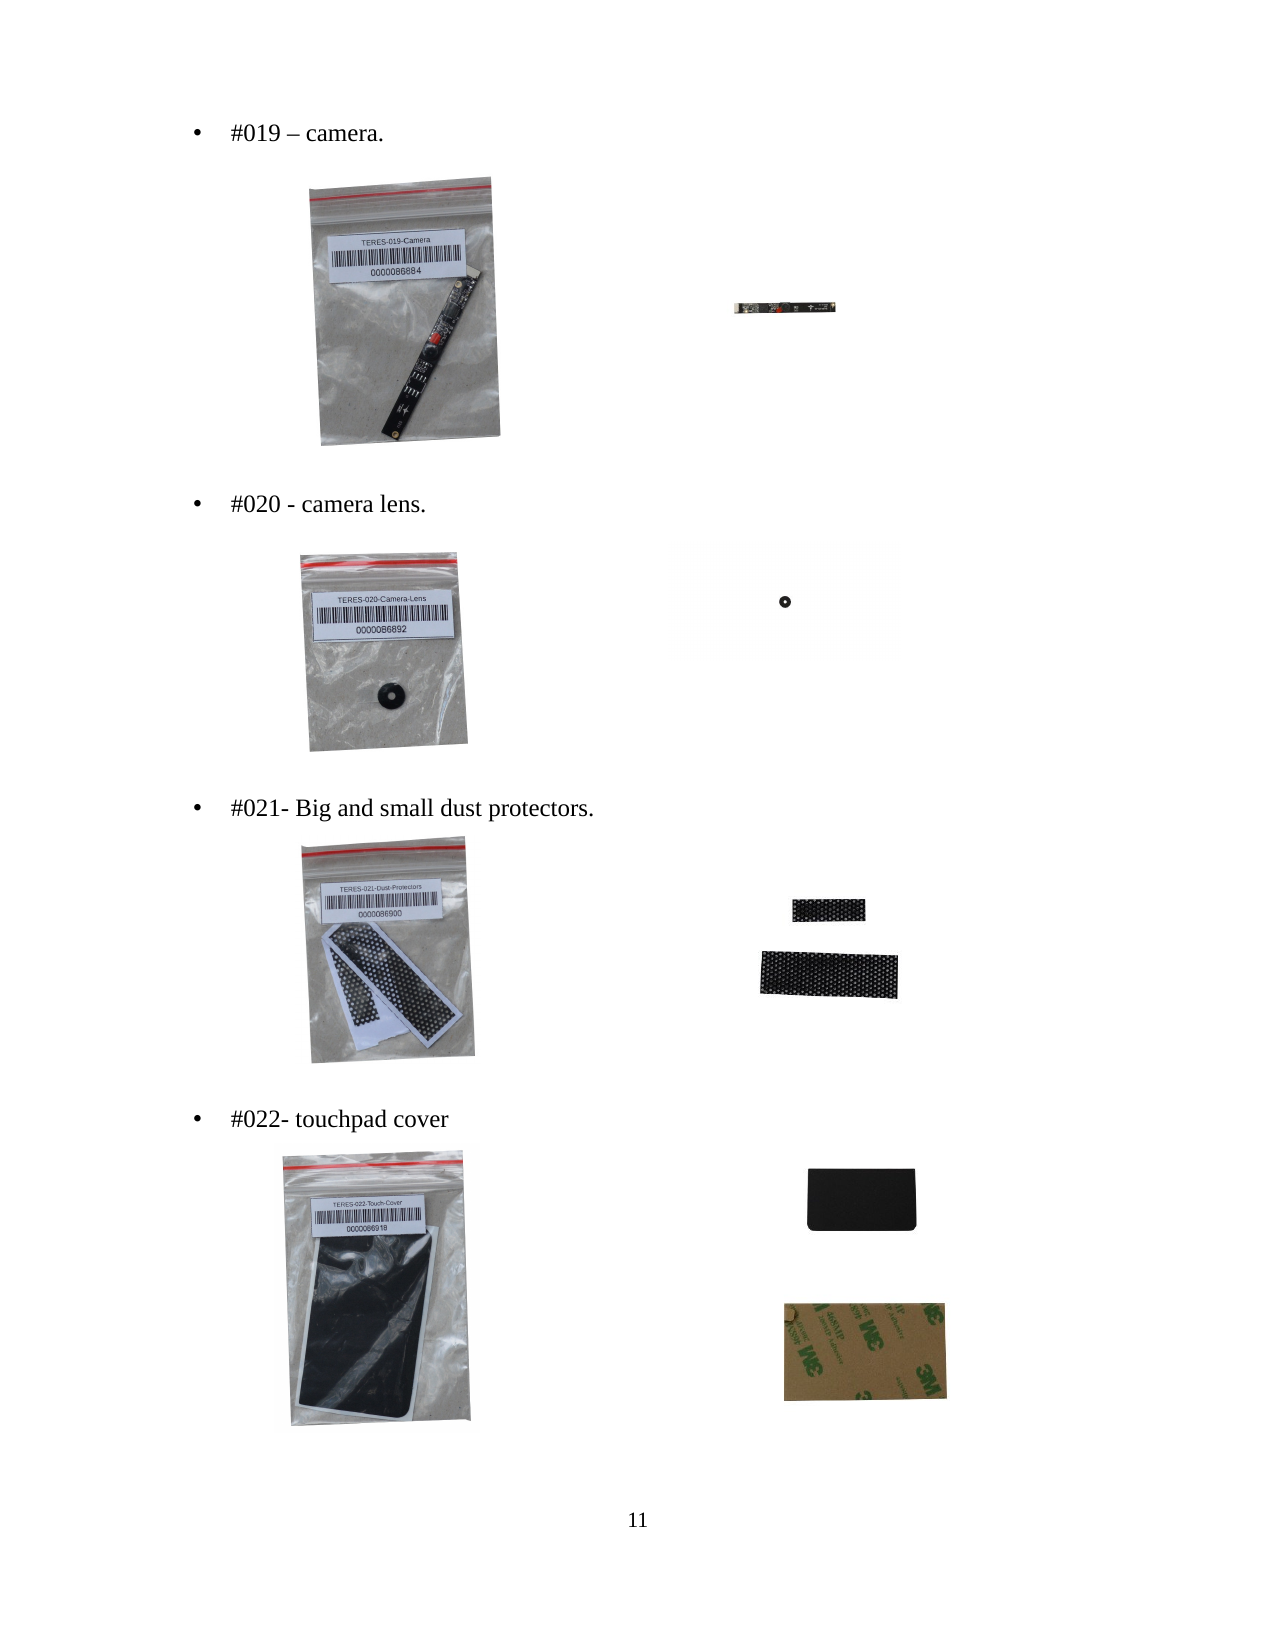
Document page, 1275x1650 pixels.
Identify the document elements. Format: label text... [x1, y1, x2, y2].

picture [665, 1291, 1065, 1413]
picture [273, 1143, 480, 1433]
picture [627, 846, 1031, 1051]
list #022- touchpad cover [193, 1104, 1157, 1132]
picture [677, 1143, 1046, 1257]
list #019 – camera. [193, 118, 1157, 147]
picture [283, 552, 484, 752]
list #020 - camera lens. [193, 489, 1157, 517]
picture [304, 173, 505, 449]
picture [294, 835, 482, 1064]
picture [643, 237, 926, 378]
list #021- Big and small dust protectors. [193, 793, 1157, 821]
picture [668, 541, 902, 661]
